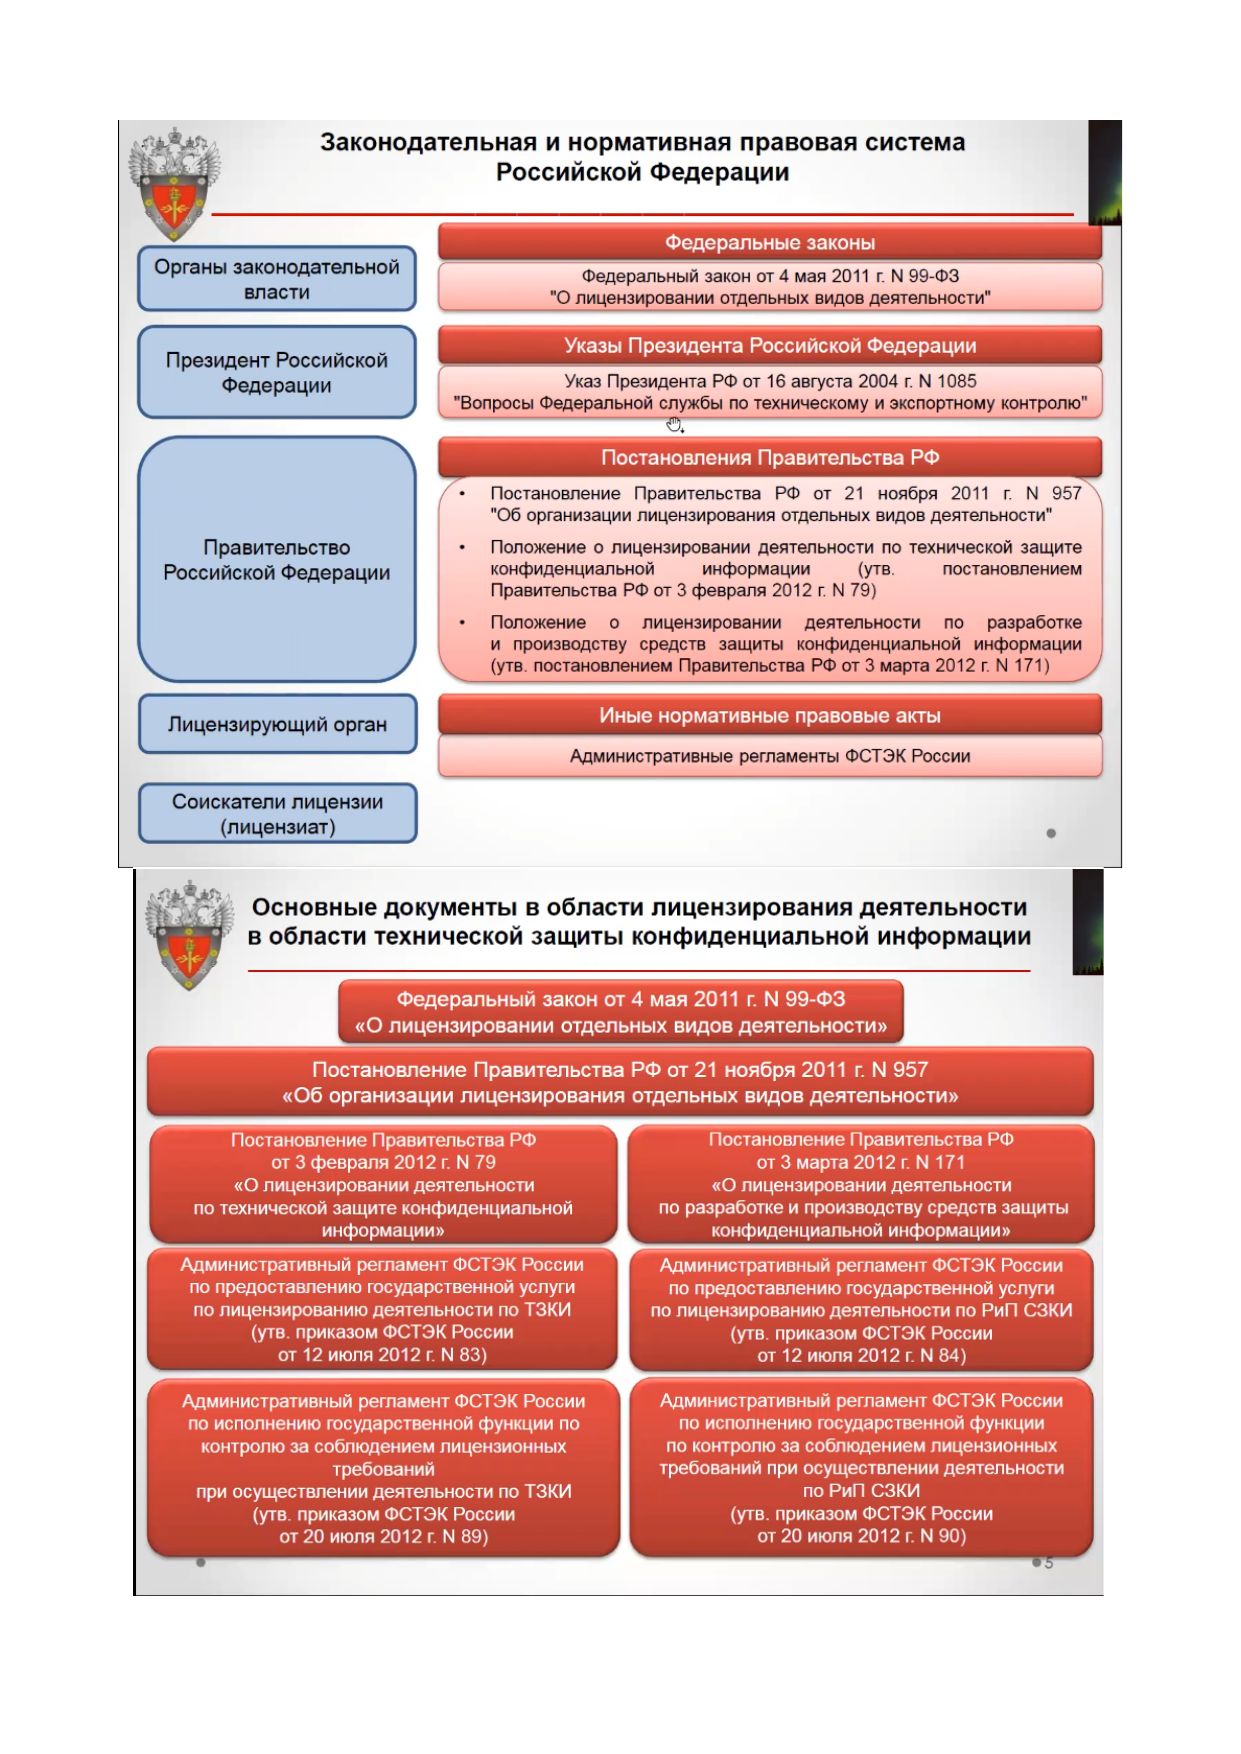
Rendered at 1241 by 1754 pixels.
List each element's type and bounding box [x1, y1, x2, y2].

picture [118, 120, 1123, 1596]
